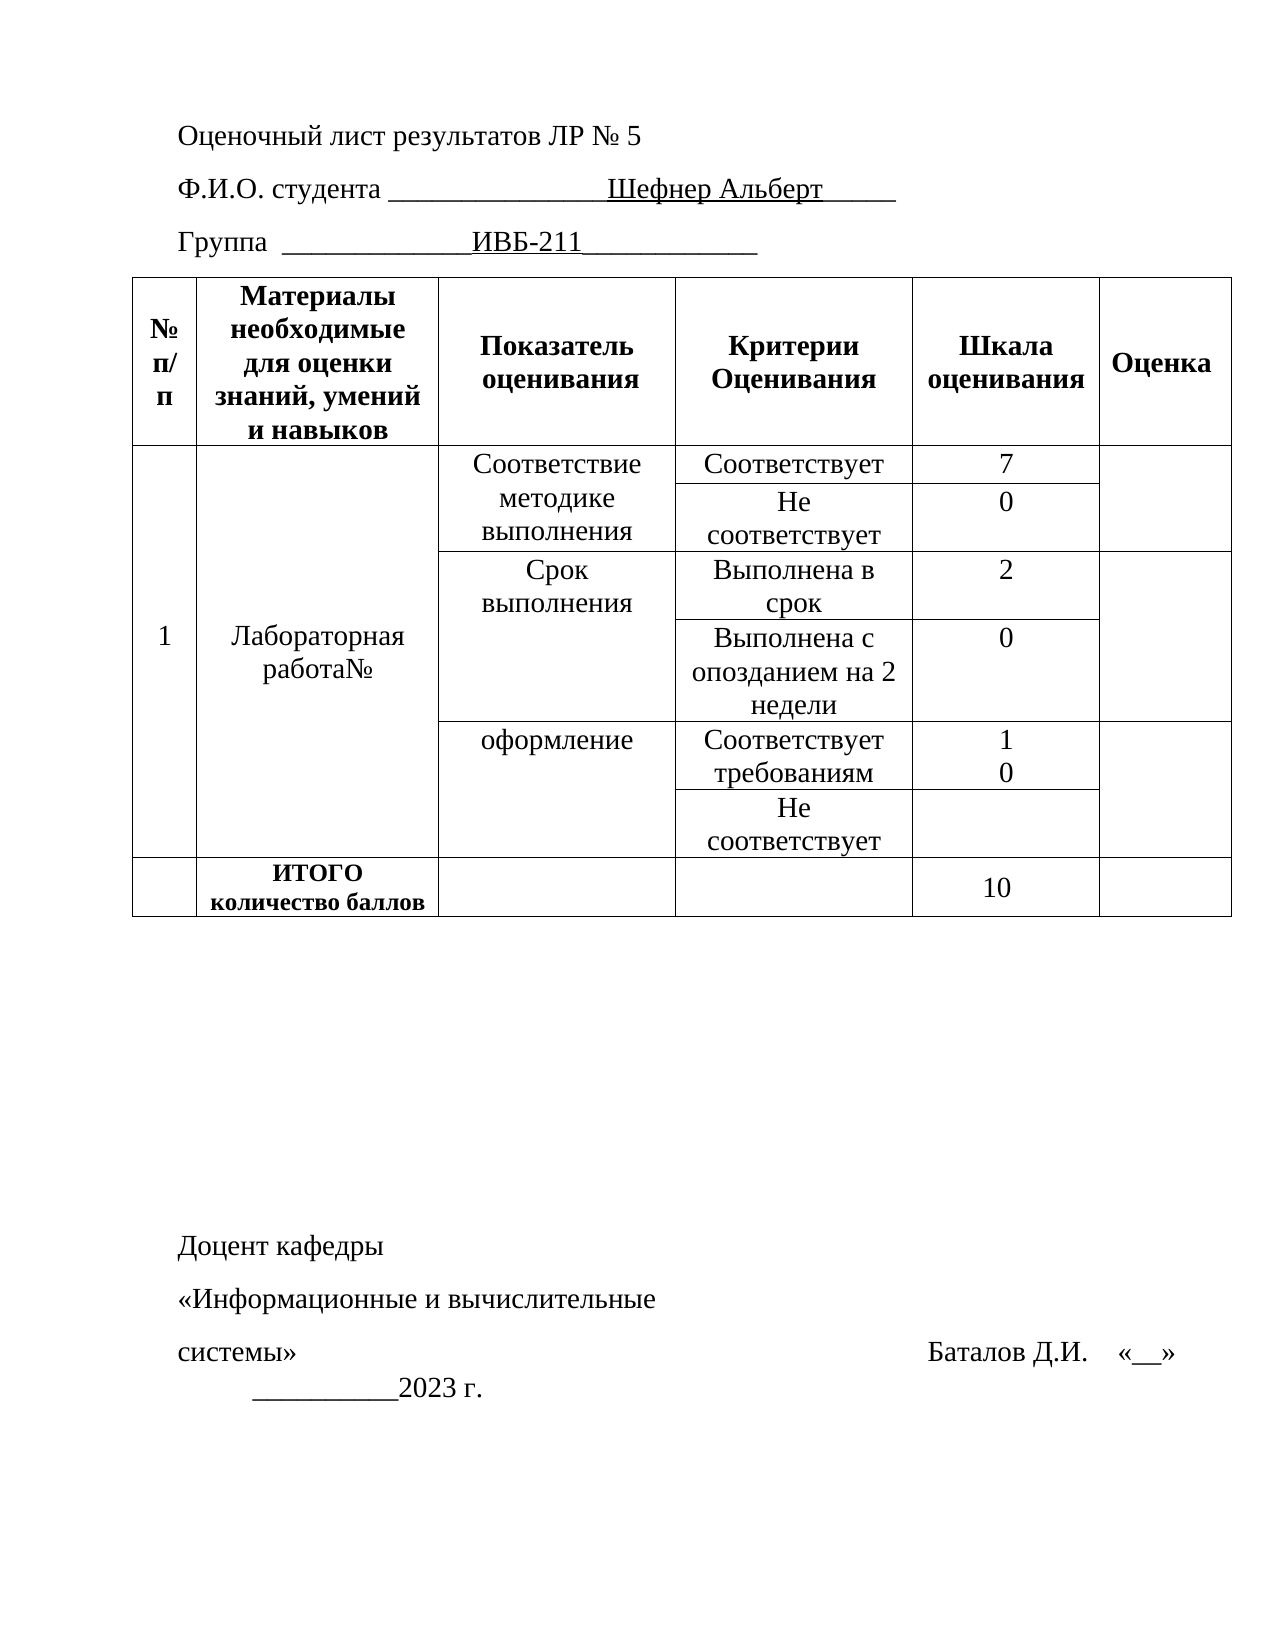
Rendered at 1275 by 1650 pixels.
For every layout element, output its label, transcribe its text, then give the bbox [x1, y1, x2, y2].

text «Информационные и вычислительные [177, 1281, 1186, 1315]
text Группа _____________ИВБ-211____________ [177, 224, 1186, 257]
table_cell 1 [133, 446, 196, 857]
table_header Шкала оценивания [913, 278, 1099, 445]
table_cell [1100, 446, 1231, 551]
table_cell [1100, 722, 1231, 857]
table_cell Не соответствует [676, 484, 912, 551]
text системы» Баталов Д.И. «__» __________2023 г. [177, 1334, 1186, 1404]
table_cell [913, 790, 1099, 857]
table_cell [676, 858, 912, 916]
table_cell Лабораторная работа№ [197, 446, 438, 857]
table_cell 0 [913, 484, 1099, 551]
table_cell [1100, 858, 1231, 916]
table_cell Соответствие методике выполнения [439, 446, 675, 551]
table_header Показатель оценивания [439, 278, 675, 445]
table_cell Не соответствует [676, 790, 912, 857]
text Доцент кафедры [177, 1228, 1186, 1262]
table_cell 10 [913, 858, 1099, 916]
table_cell 7 [913, 446, 1099, 483]
table_header Оценка [1100, 278, 1231, 445]
table_header Материалы необходимые для оценки знаний, умений и навыков [197, 278, 438, 445]
table_cell 0 [913, 620, 1099, 721]
table_header Критерии Оценивания [676, 278, 912, 445]
table_header № п/п [133, 278, 196, 445]
table_cell Выполнена в срок [676, 552, 912, 619]
table_cell Соответствует [676, 446, 912, 483]
table_cell Срок выполнения [439, 552, 675, 721]
table_cell 1 0 [913, 722, 1099, 789]
table_cell [1100, 552, 1231, 721]
table_cell [133, 858, 196, 916]
table_cell [439, 858, 675, 916]
table_cell ИТОГО количество баллов [197, 858, 438, 916]
table_cell Выполнена с опозданием на 2 недели [676, 620, 912, 721]
text Оценочный лист результатов ЛР № 5 [177, 118, 1186, 152]
text Ф.И.О. студента _______________Шефнер Альберт_____ [177, 171, 1186, 204]
table_cell оформление [439, 722, 675, 857]
table_cell Соответствует требованиям [676, 722, 912, 789]
table_cell 2 [913, 552, 1099, 619]
